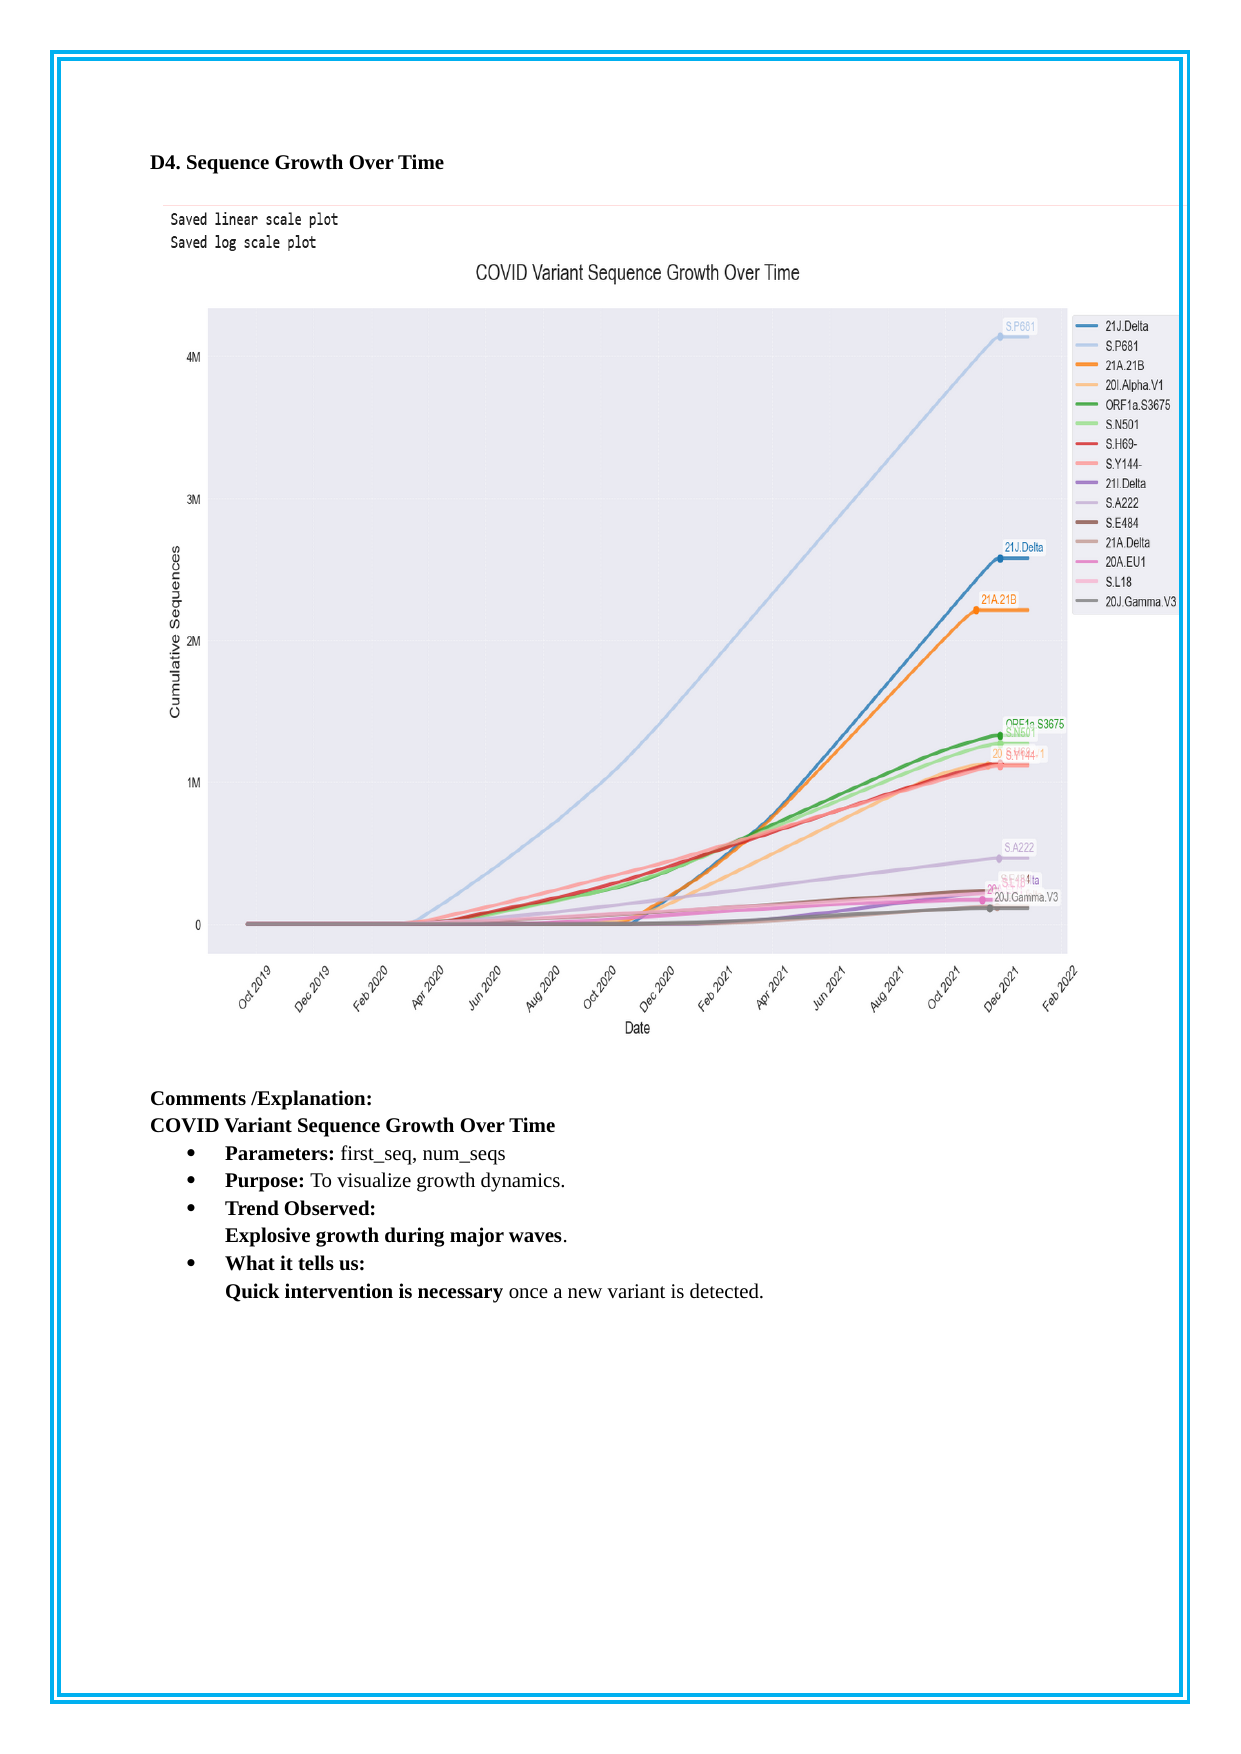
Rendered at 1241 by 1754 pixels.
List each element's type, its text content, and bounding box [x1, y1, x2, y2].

text Comments /Explanation: [150, 1085, 1090, 1109]
text COVID Variant Sequence Growth Over Time [150, 1113, 1090, 1137]
list Parameters: first_seq, num_seqs [187, 1141, 1090, 1165]
list Purpose: To visualize growth dynamics. [187, 1168, 1090, 1192]
list What it tells us: Quick intervention is necessary once a new variant is detected. [187, 1251, 1090, 1303]
list Trend Observed: Explosive growth during major waves. [187, 1196, 1090, 1247]
text D4. Sequence Growth Over Time [150, 150, 1090, 174]
